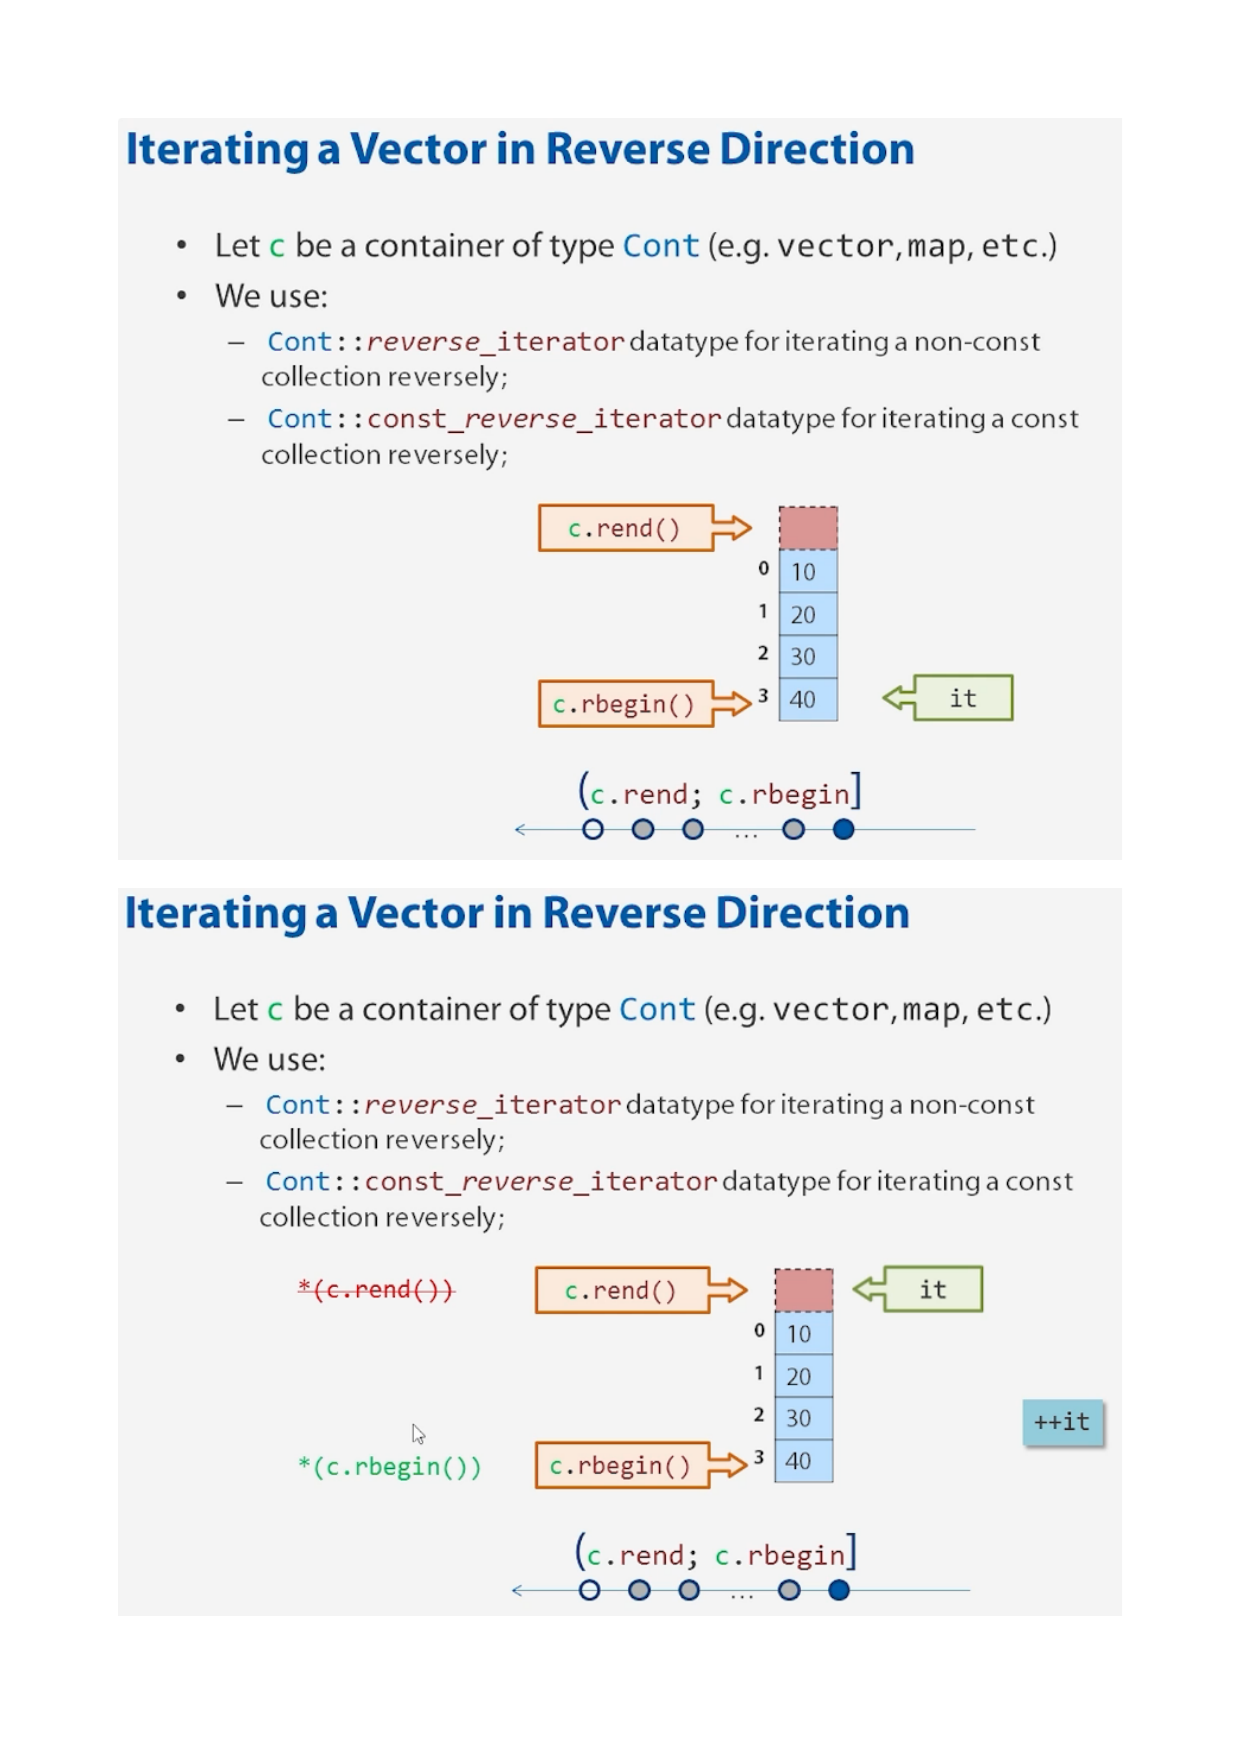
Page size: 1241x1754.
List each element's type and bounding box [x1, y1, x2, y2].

picture [118, 118, 1123, 860]
picture [118, 888, 1123, 1616]
